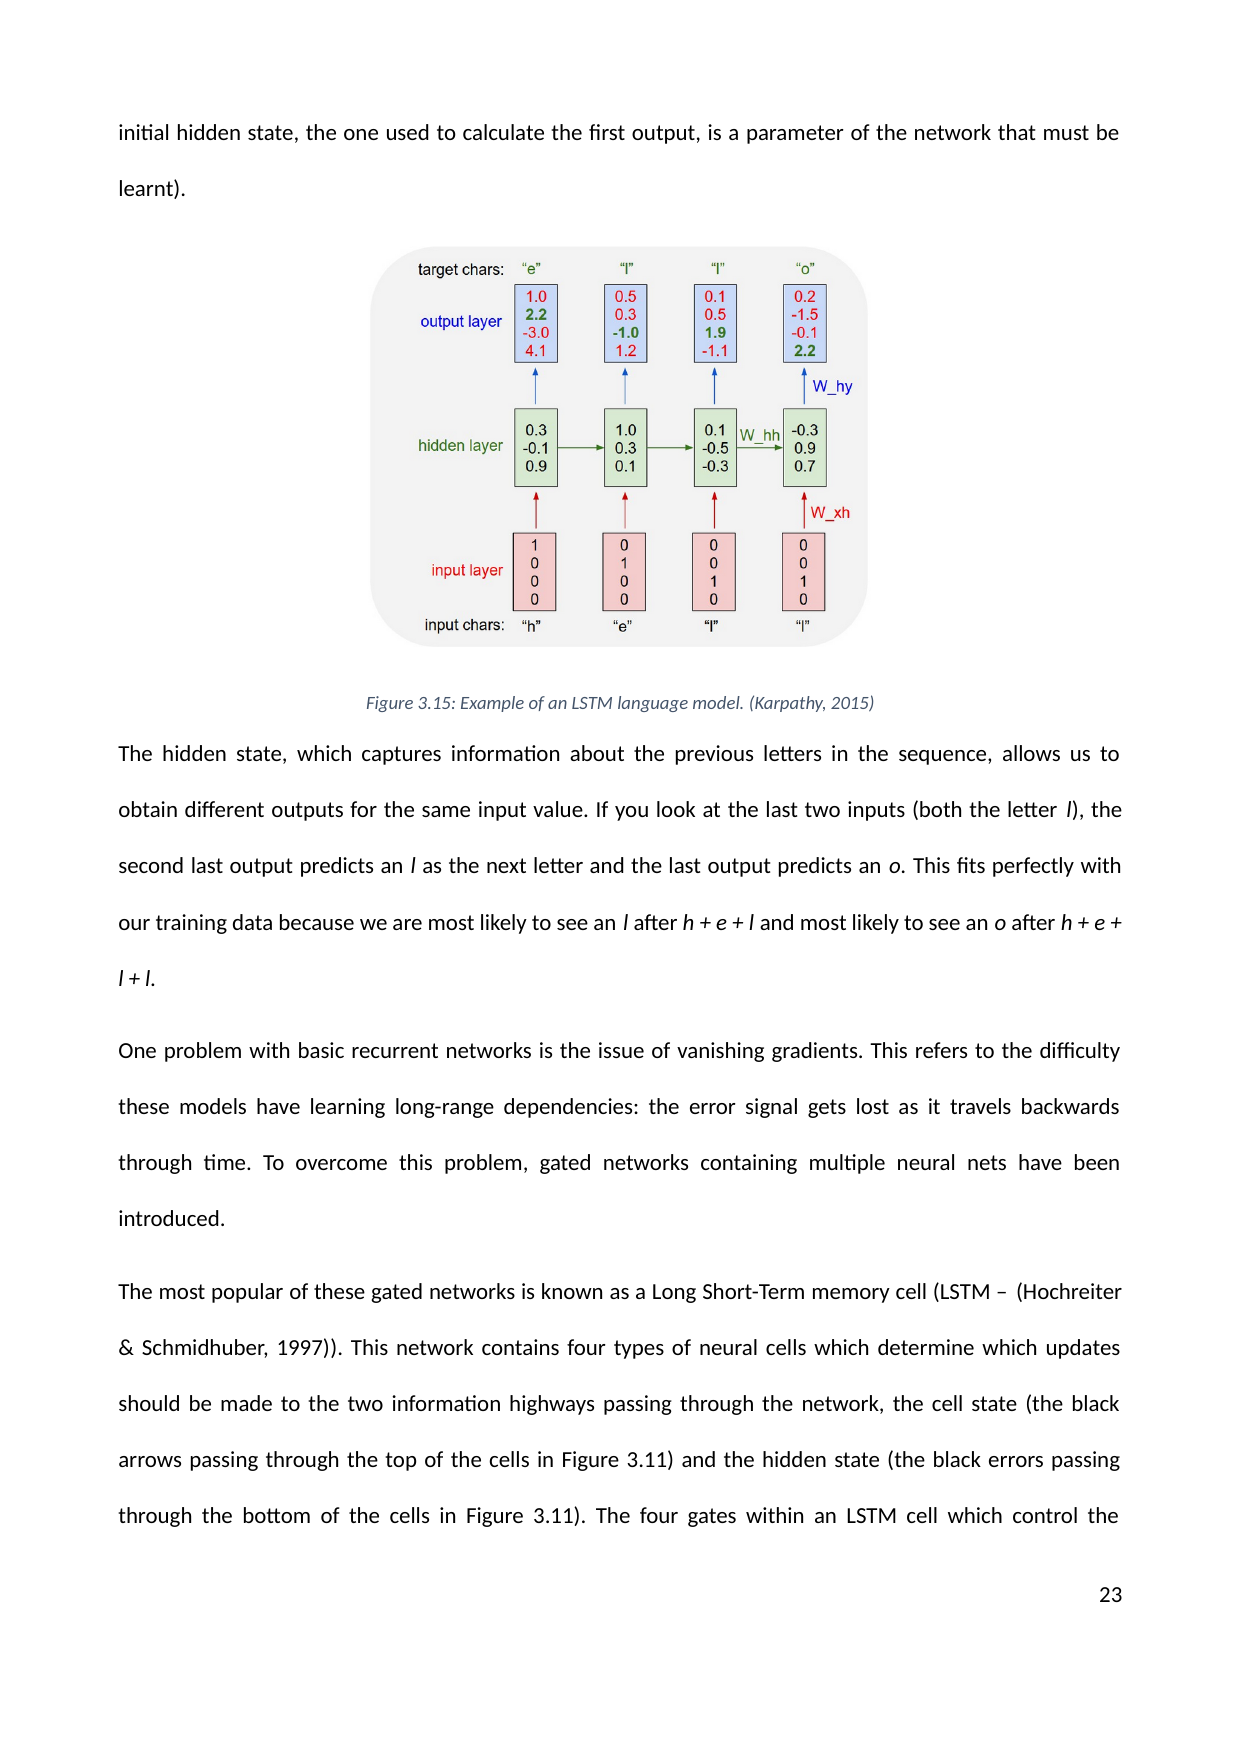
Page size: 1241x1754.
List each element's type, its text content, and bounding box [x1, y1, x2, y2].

text initial hidden state, the one used to calculate the first output, is a parameter of the network that must be learnt). [118, 118, 1122, 202]
text The most popular of these gated networks is known as a Long Short-Term memory cell (LSTM – [ CITATION hochreiter1997long \l 3084 ]). This network contains four types of neural cells which determine which updates should be made to the two information highways passing through the network, the cell state (the black arrows passing through the top of the cells in Figure 3.11) and the hidden state (the black errors passing through the bottom of the cells in Figure 3.11). The four gates within an LSTM cell which control the updates are: the forget gate, the input gate, the output gate and the memory cell. These cells are optimized during training to effectively learn what information to remember and what information can be discarded in accordance with the incoming input. [118, 1277, 1122, 1529]
text Figure 3.15: Example of an LSTM language model. [ CITATION And15 \l 3084 ] [118, 692, 1122, 714]
picture [356, 246, 883, 647]
text The hidden state, which captures information about the previous letters in the sequence, allows us to obtain different outputs for the same input value. If you look at the last two inputs (both the letter l), the second last output predicts an l as the next letter and the last output predicts an o. This fits perfectly with our training data because we are most likely to see an l after h + e + l and most likely to see an o after h + e + l + l. [118, 739, 1122, 992]
text One problem with basic recurrent networks is the issue of vanishing gradients. This refers to the difficulty these models have learning long-range dependencies: the error signal gets lost as it travels backwards through time. To overcome this problem, gated networks containing multiple neural nets have been introduced. [118, 1036, 1122, 1232]
